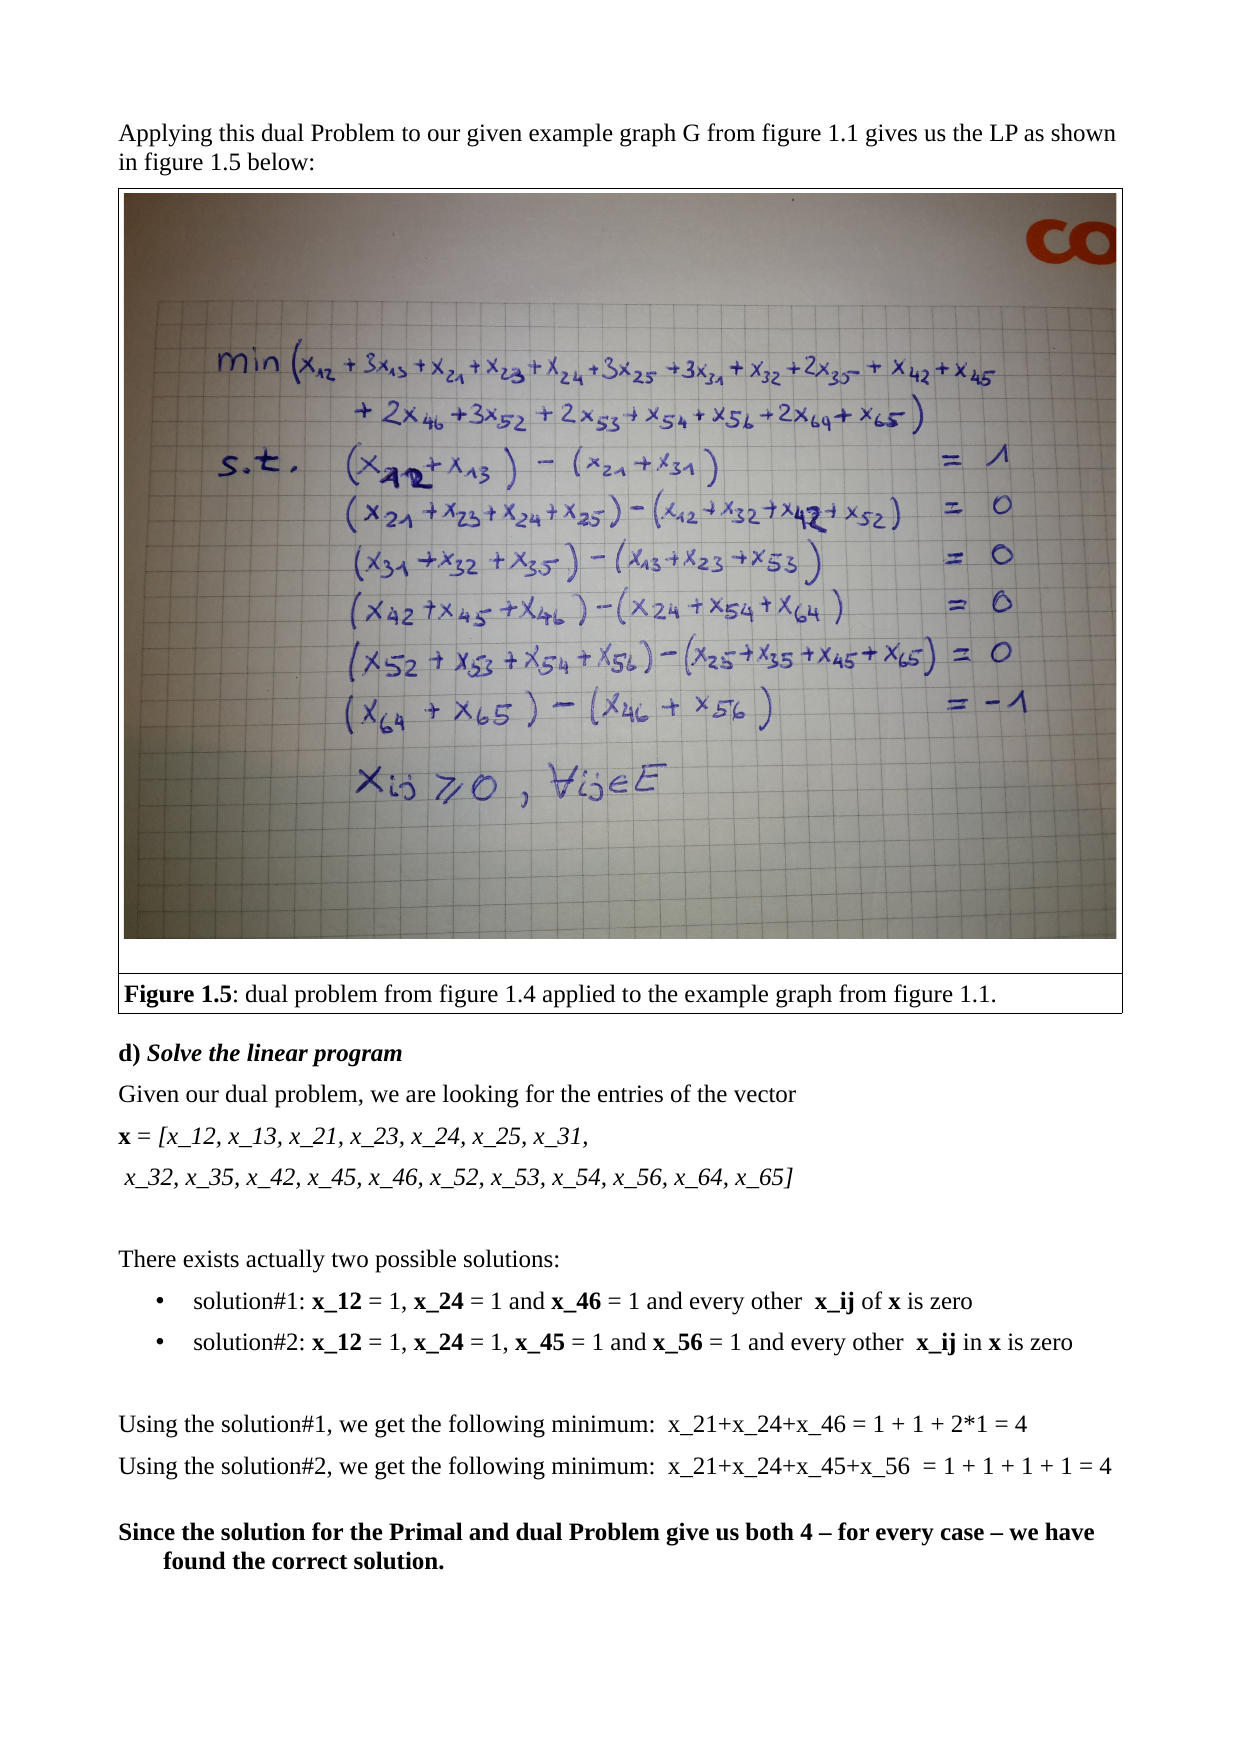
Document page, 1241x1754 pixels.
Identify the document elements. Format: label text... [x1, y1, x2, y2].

list solution#2: x_12 = 1, x_24 = 1, x_45 = 1 and x_56 = 1 and every other x_ij in x is zero [156, 1327, 1122, 1356]
text x_32, x_35, x_42, x_45, x_46, x_52, x_53, x_54, x_56, x_64, x_65] [118, 1162, 1122, 1191]
text Using the solution#2, we get the following minimum: x_21+x_24+x_45+x_56 = 1 + 1 + 1 + 1 = 4 [118, 1451, 1122, 1479]
subtitle d) Solve the linear program [118, 1038, 1122, 1067]
table_cell Figure 1.5: dual problem from figure 1.4 applied to the example graph from figure 1.1. [119, 974, 1122, 1013]
table_header [119, 189, 1122, 973]
subtitle Since the solution for the Primal and dual Problem give us both 4 – for every case – we have found the correct solution. [118, 1517, 1122, 1574]
text Given our dual problem, we are looking for the entries of the vector [118, 1079, 1122, 1108]
text x = [x_12, x_13, x_21, x_23, x_24, x_25, x_31, [118, 1121, 1122, 1149]
text Using the solution#1, we get the following minimum: x_21+x_24+x_46 = 1 + 1 + 2*1 = 4 [118, 1409, 1122, 1438]
text There exists actually two possible solutions: [118, 1244, 1122, 1273]
picture [123, 193, 1117, 939]
text Applying this dual Problem to our given example graph G from figure 1.1 gives us the LP as shown in figure 1.5 below: [118, 118, 1122, 176]
list solution#1: x_12 = 1, x_24 = 1 and x_46 = 1 and every other x_ij of x is zero [156, 1286, 1122, 1314]
